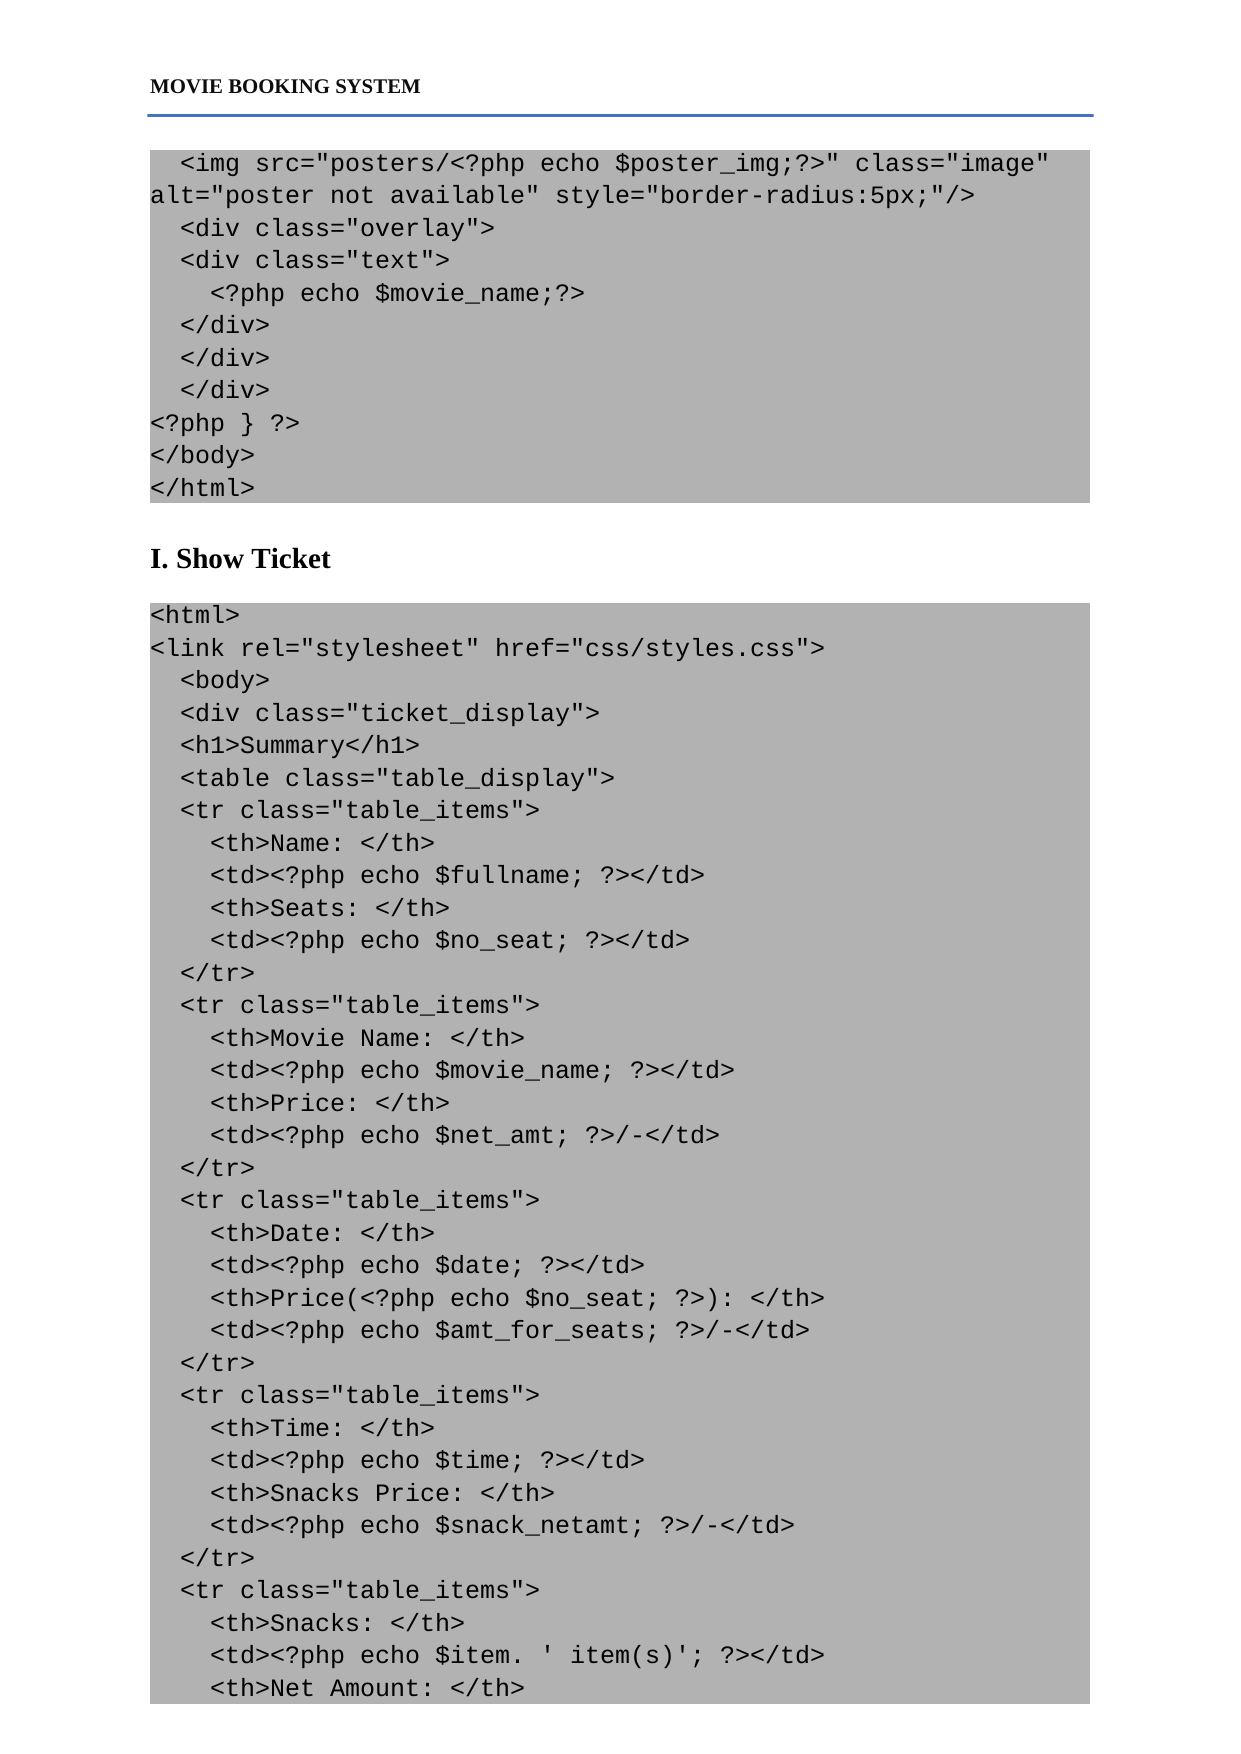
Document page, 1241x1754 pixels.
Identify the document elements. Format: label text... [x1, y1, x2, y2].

text </tr> [150, 1351, 1090, 1379]
text <div class="ticket_display"> [150, 701, 1090, 729]
text <td><?php echo $snack_netamt; ?>/-</td> [150, 1513, 1090, 1541]
text <th>Seats: </th> [150, 896, 1090, 924]
text <tr class="table_items"> [150, 1383, 1090, 1411]
text <th>Movie Name: </th> [150, 1026, 1090, 1054]
text <td><?php echo $amt_for_seats; ?>/-</td> [150, 1318, 1090, 1346]
text </div> [150, 378, 1090, 406]
text <tr class="table_items"> [150, 1188, 1090, 1216]
text <?php echo $movie_name;?> [150, 280, 1090, 308]
text </tr> [150, 1546, 1090, 1574]
text <td><?php echo $item. ' item(s)'; ?></td> [150, 1643, 1090, 1671]
text <th>Snacks: </th> [150, 1611, 1090, 1639]
text <td><?php echo $movie_name; ?></td> [150, 1058, 1090, 1086]
text <html> [150, 603, 1090, 631]
text <body> [150, 668, 1090, 696]
text <h1>Summary</h1> [150, 733, 1090, 761]
text <th>Net Amount: </th> [150, 1676, 1090, 1704]
text <table class="table_display"> [150, 766, 1090, 794]
text <div class="overlay"> [150, 215, 1090, 243]
text I. Show Ticket [150, 541, 1090, 575]
text <td><?php echo $time; ?></td> [150, 1448, 1090, 1476]
text </div> [150, 345, 1090, 373]
text <tr class="table_items"> [150, 993, 1090, 1021]
text <?php } ?> [150, 410, 1090, 438]
text <th>Price(<?php echo $no_seat; ?>): </th> [150, 1286, 1090, 1314]
text <div class="text"> [150, 248, 1090, 276]
text </div> [150, 313, 1090, 341]
text <td><?php echo $fullname; ?></td> [150, 863, 1090, 891]
text <link rel="stylesheet" href="css/styles.css"> [150, 636, 1090, 664]
text <td><?php echo $date; ?></td> [150, 1253, 1090, 1281]
text </html> [150, 475, 1090, 503]
text </body> [150, 443, 1090, 471]
text </tr> [150, 961, 1090, 989]
text <tr class="table_items"> [150, 1578, 1090, 1606]
text <td><?php echo $no_seat; ?></td> [150, 928, 1090, 956]
text <th>Date: </th> [150, 1221, 1090, 1249]
text </tr> [150, 1156, 1090, 1184]
text <td><?php echo $net_amt; ?>/-</td> [150, 1123, 1090, 1151]
text <img src="posters/<?php echo $poster_img;?>" class="image" alt="poster not available" style="border-radius:5px;"/> [150, 150, 1090, 211]
text <th>Time: </th> [150, 1416, 1090, 1444]
text <th>Name: </th> [150, 831, 1090, 859]
text <th>Snacks Price: </th> [150, 1481, 1090, 1509]
text <tr class="table_items"> [150, 798, 1090, 826]
text <th>Price: </th> [150, 1091, 1090, 1119]
